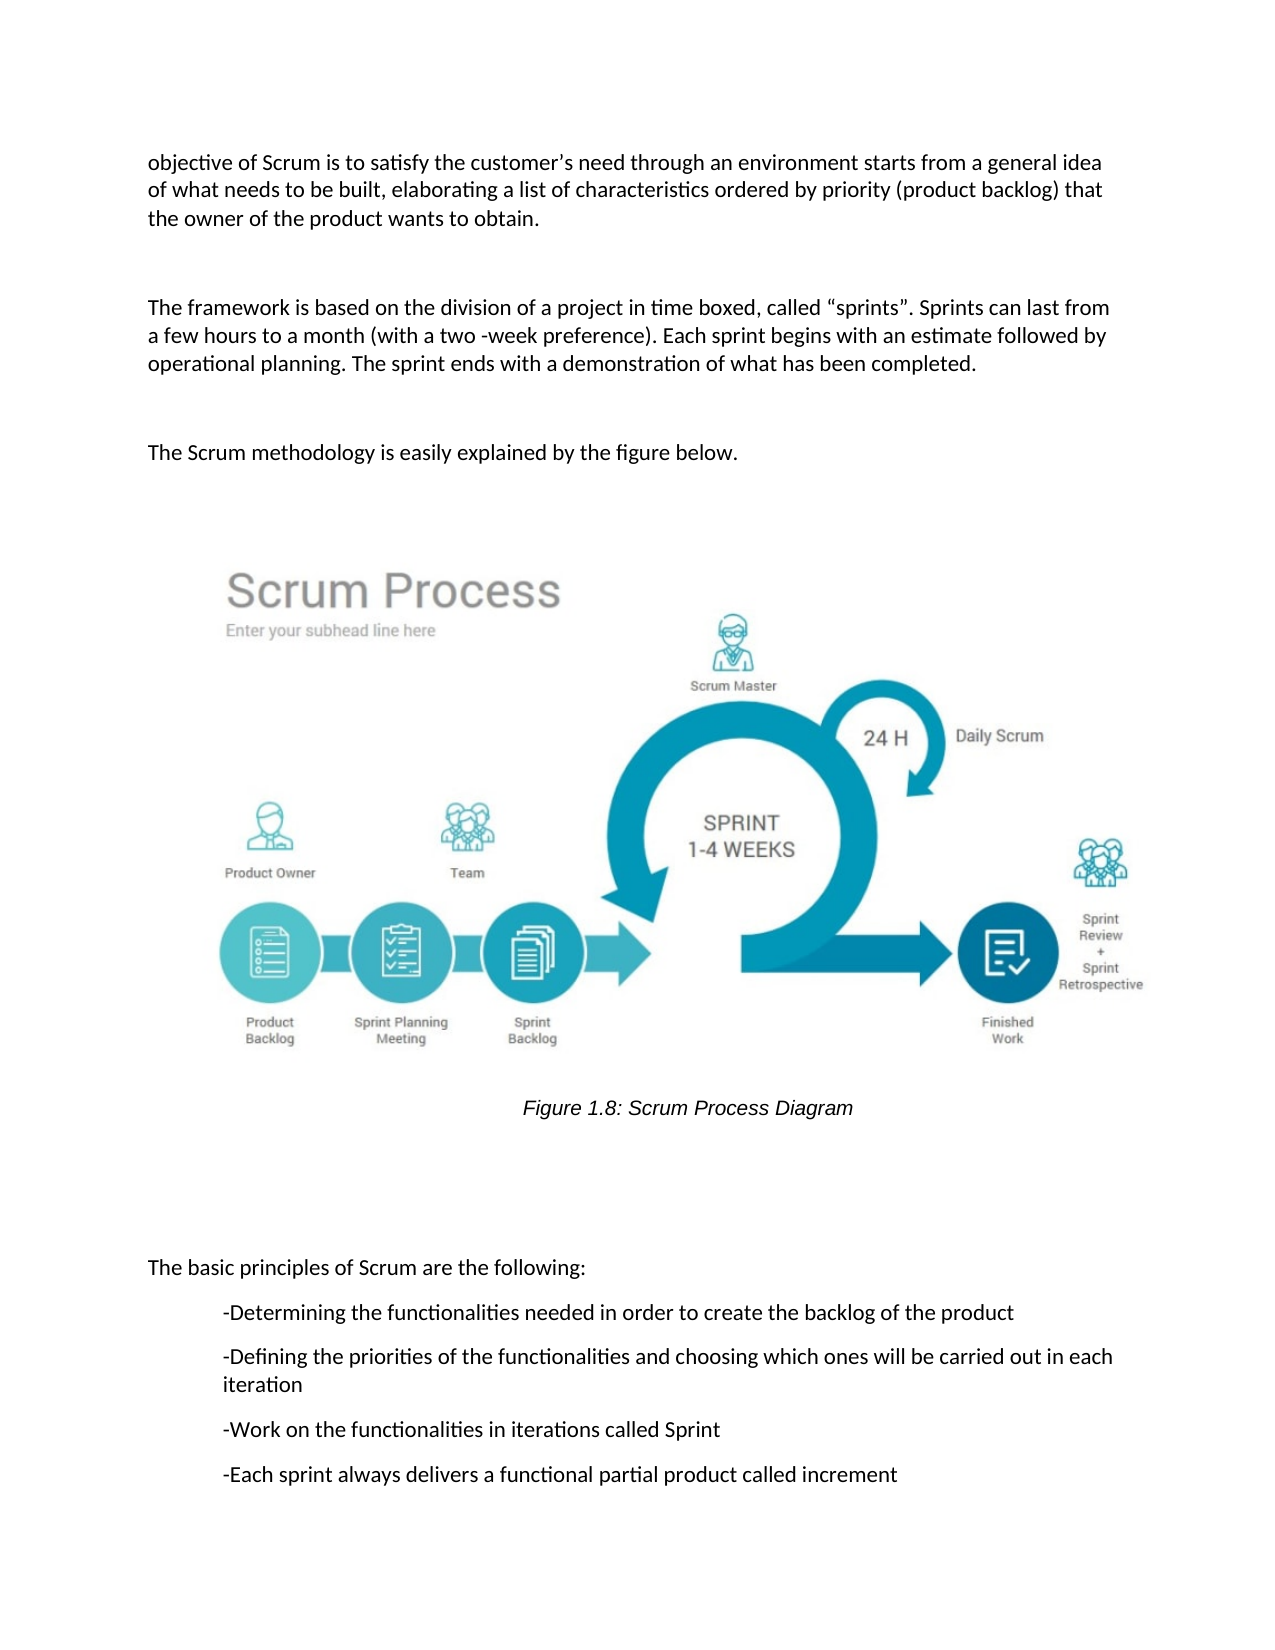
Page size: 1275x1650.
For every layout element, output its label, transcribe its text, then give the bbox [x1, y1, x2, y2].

text Figure ‎1.8: Scrum Process Diagram [448, 1096, 1127, 1119]
text -Work on the functionalities in iterations called Sprint [223, 1415, 1127, 1443]
text The basic principles of Scrum are the following: [148, 1253, 1127, 1281]
text The Scrum methodology is easily explained by the figure below. [148, 438, 1127, 466]
text -Each sprint always delivers a functional partial product called increment [223, 1460, 1127, 1488]
text -Determining the functionalities needed in order to create the backlog of the product [148, 1298, 1127, 1326]
text -Defining the priorities of the functionalities and choosing which ones will be carried out in each iteration [223, 1342, 1127, 1398]
text objective of Scrum is to satisfy the customer’s need through an environment starts from a general idea of what needs to be built, elaborating a list of characteristics ordered by priority (product backlog) that the owner of the product wants to obtain. [148, 148, 1127, 232]
text The framework is based on the division of a project in time boxed, called “sprints”. Sprints can last from a few hours to a month (with a two -week preference). Each sprint begins with an estimate followed by operational planning. The sprint ends with a demonstration of what has been completed. [148, 293, 1127, 377]
